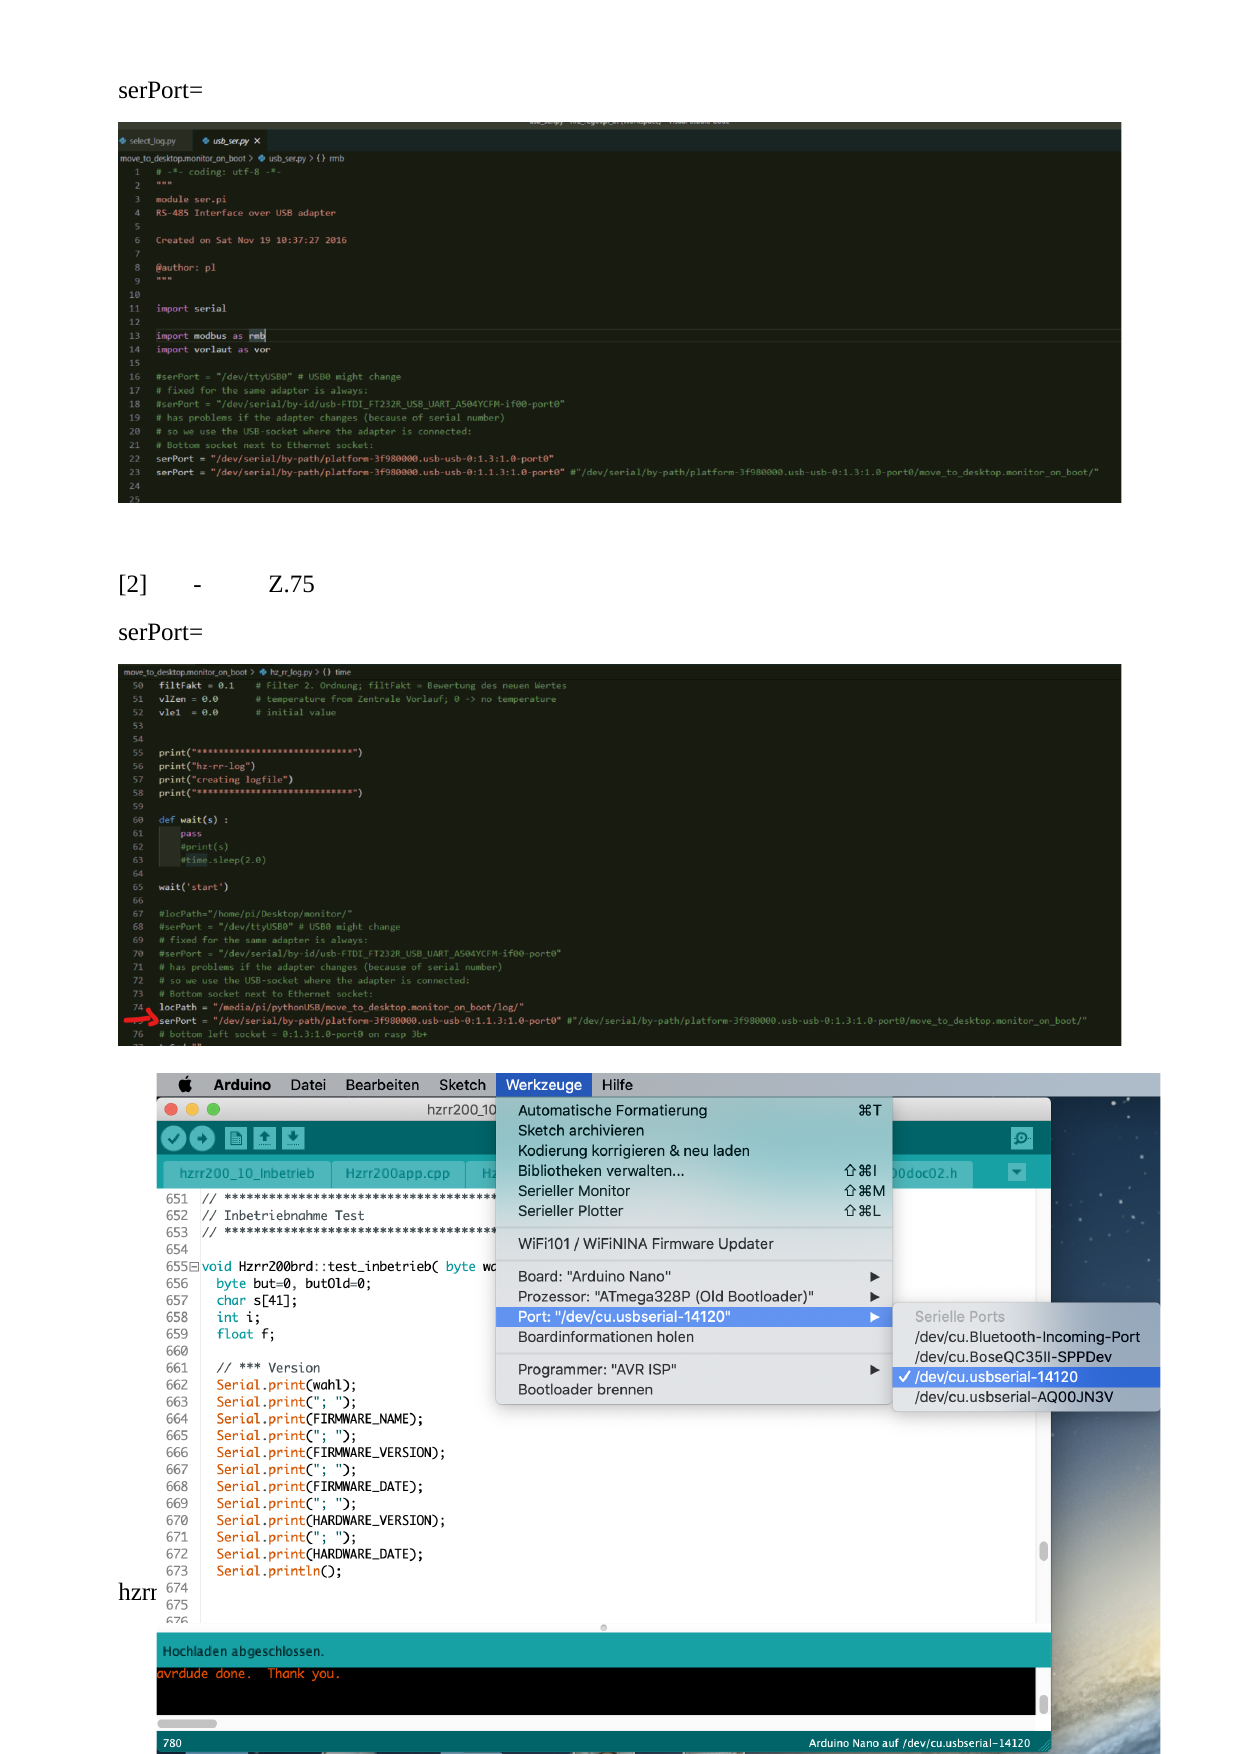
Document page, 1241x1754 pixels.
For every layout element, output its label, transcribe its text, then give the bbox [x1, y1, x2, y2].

text [2] - Z.75 [118, 569, 1122, 598]
text serPort= [118, 75, 1122, 104]
text serPort= [118, 617, 1122, 645]
